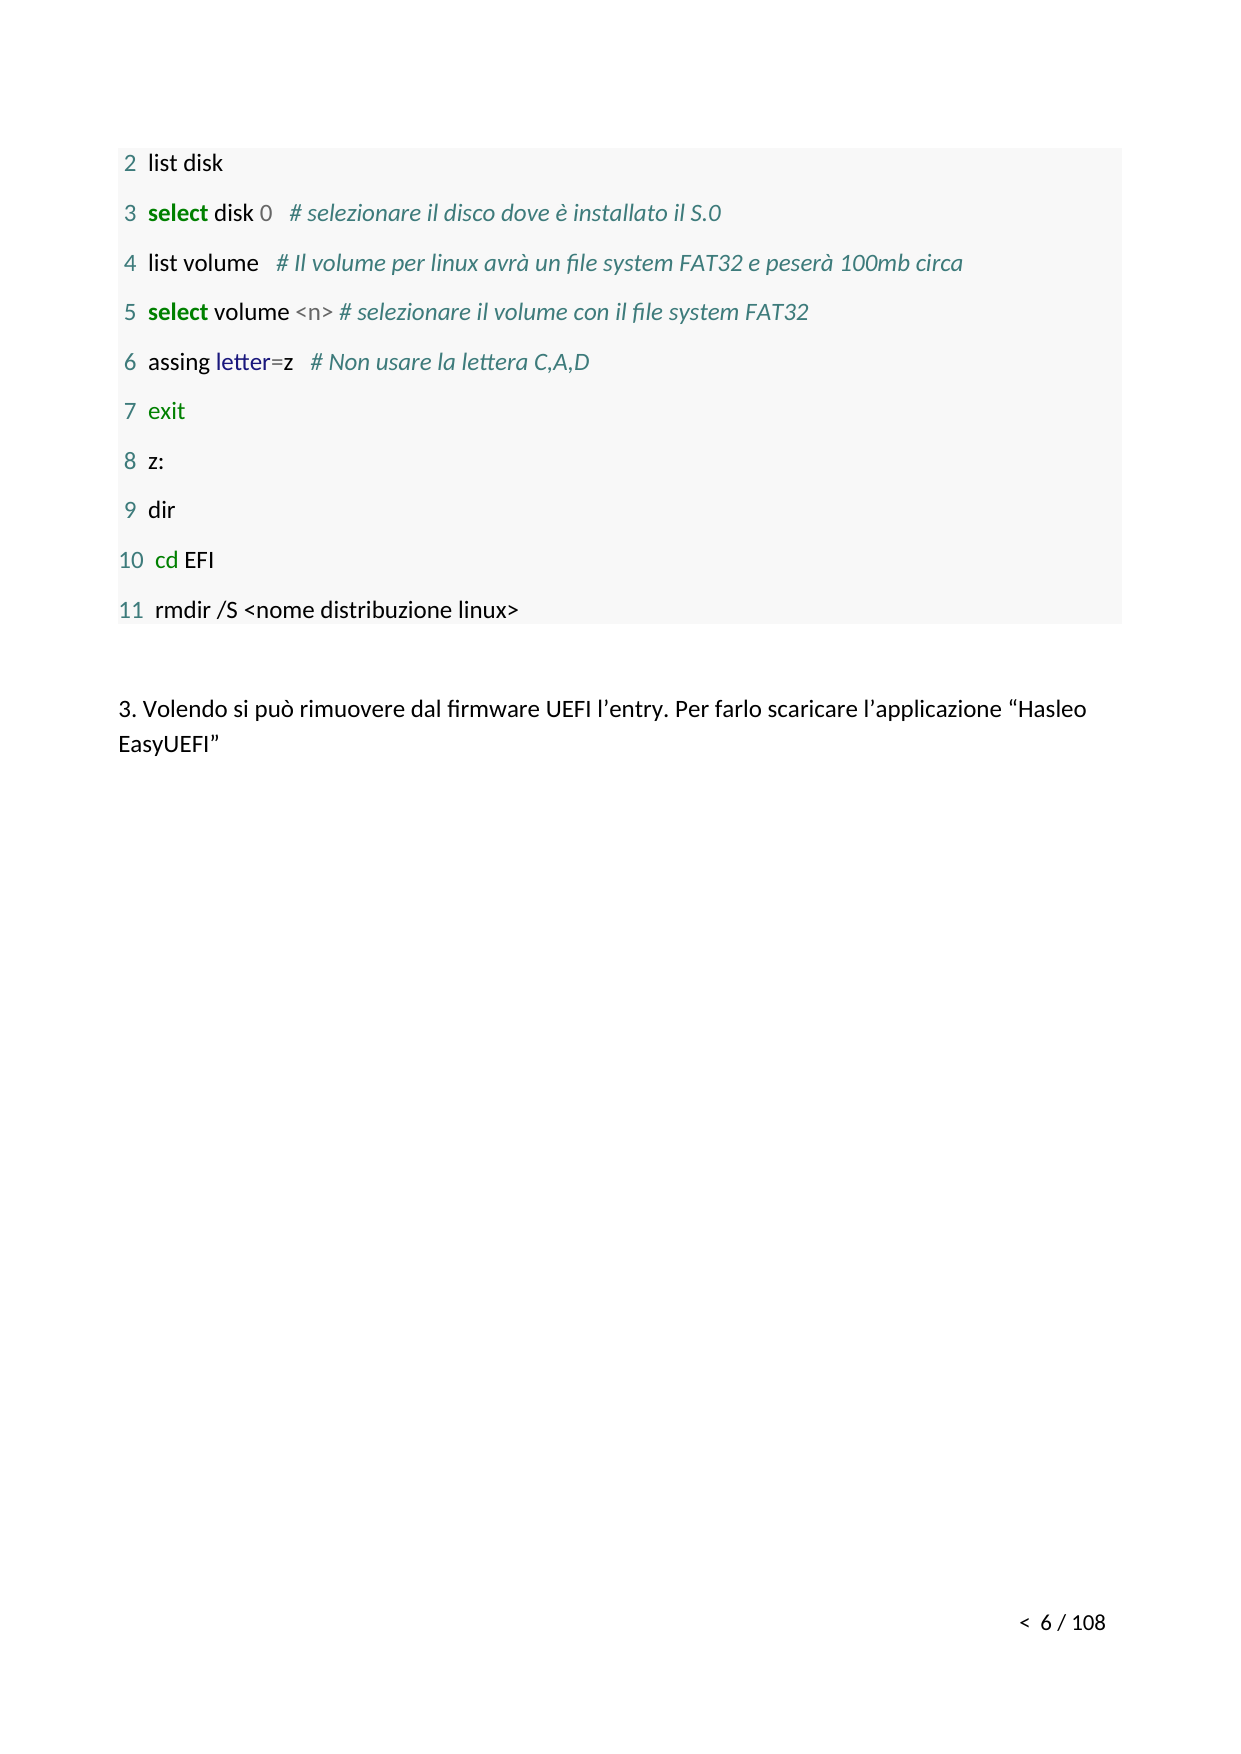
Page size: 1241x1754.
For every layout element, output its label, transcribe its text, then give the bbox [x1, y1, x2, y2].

text 6 assing letter=z # Non usare la lettera C,A,D [118, 346, 1122, 376]
text 5 select volume <n> # selezionare il volume con il file system FAT32 [118, 296, 1122, 327]
text 8 z: [118, 445, 1122, 476]
text 3 select disk 0 # selezionare il disco dove è installato il S.0 [118, 197, 1122, 228]
text 9 dir [118, 495, 1122, 525]
text 11 rmdir /S <nome distribuzione linux> [118, 594, 1122, 624]
text 2 list disk [118, 148, 1122, 178]
text 10 cd EFI [118, 544, 1122, 575]
text 3. Volendo si può rimuovere dal firmware UEFI l’entry. Per farlo scaricare l’applicazione “Hasleo EasyUEFI” [118, 693, 1122, 758]
text 4 list volume # Il volume per linux avrà un file system FAT32 e peserà 100mb circa [118, 247, 1122, 277]
text 7 exit [118, 396, 1122, 426]
